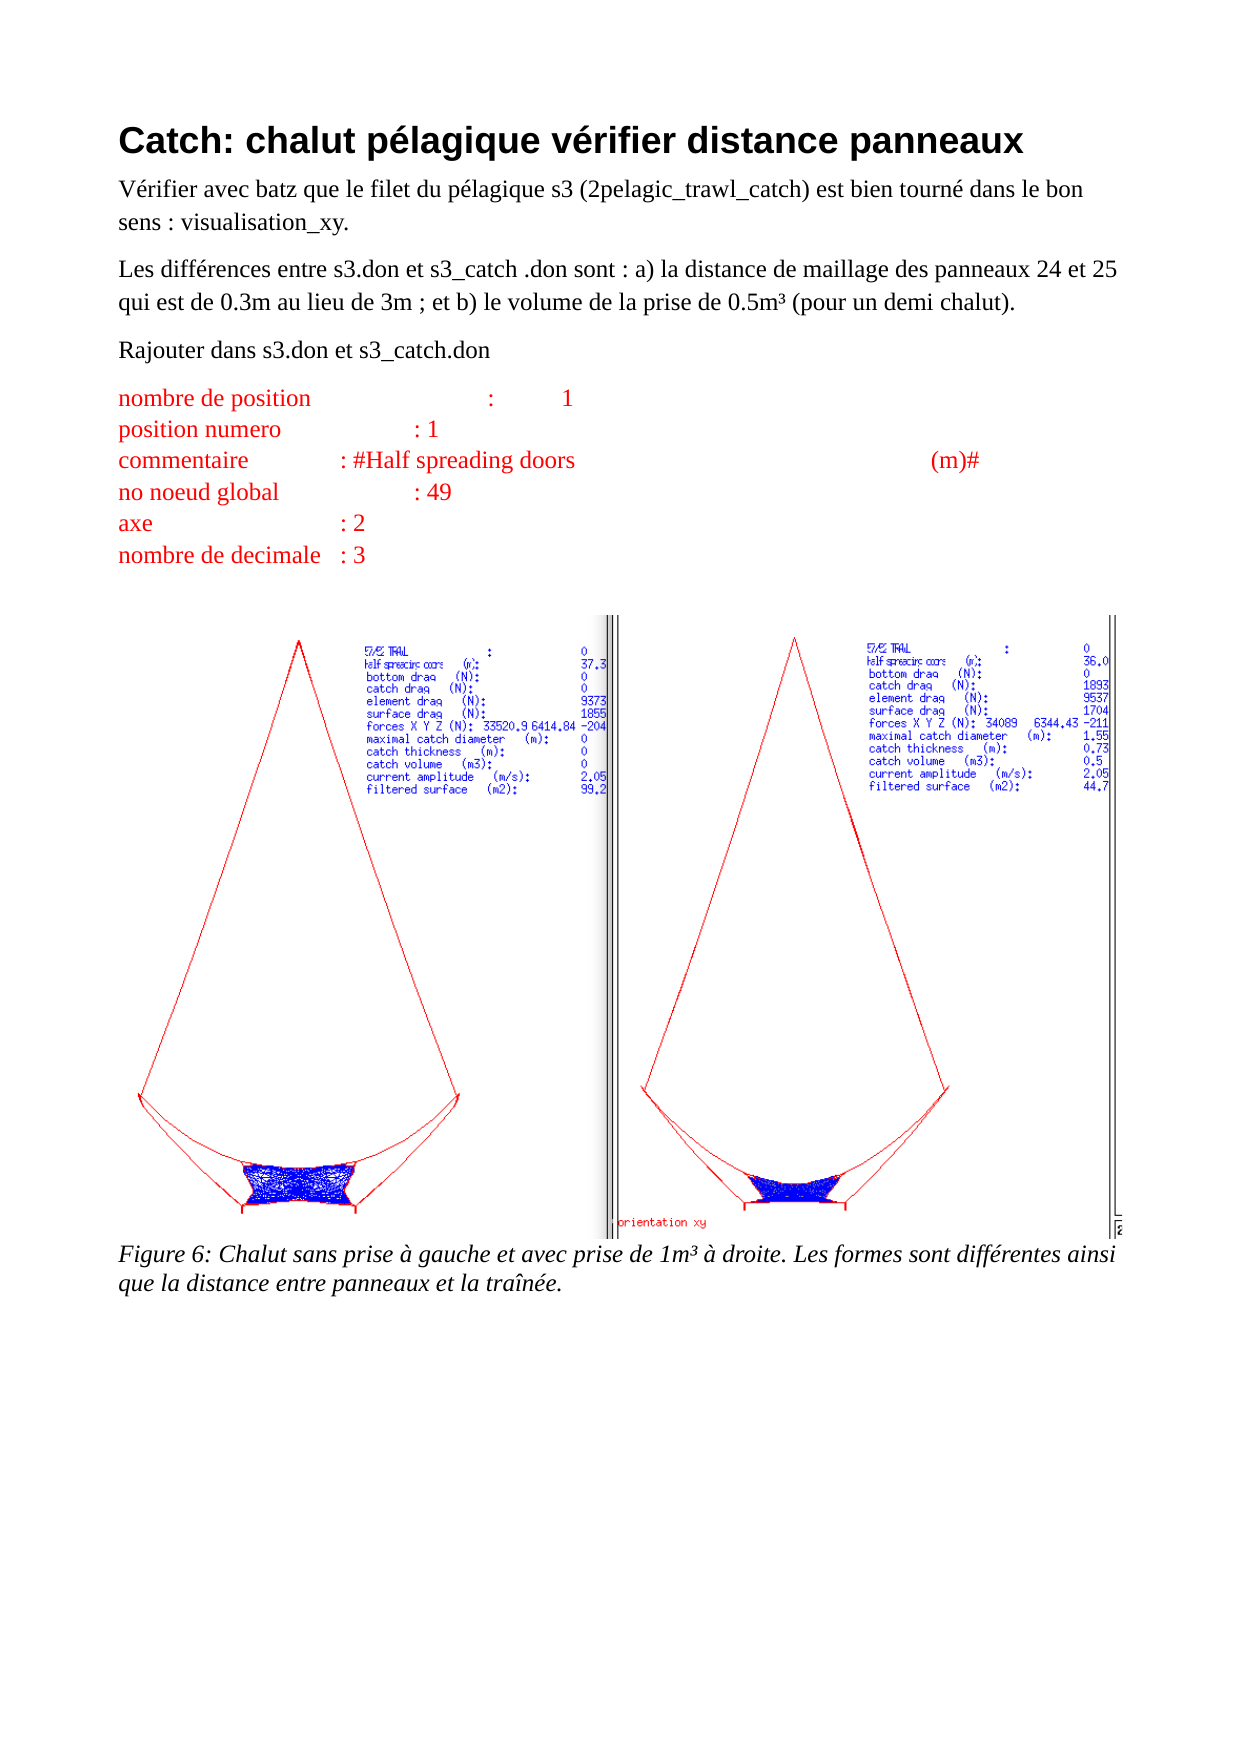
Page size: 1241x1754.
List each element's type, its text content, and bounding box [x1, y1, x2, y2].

text commentaire : #Half spreading doors (m)# [118, 446, 1122, 474]
text Vérifier avec batz que le filet du pélagique s3 (2pelagic_trawl_catch) est bien tourné dans le bon sens : visualisation_xy. [118, 174, 1122, 236]
text axe : 2 [118, 508, 1122, 537]
text nombre de decimale : 3 [118, 540, 1122, 569]
subtitle Catch: chalut pélagique vérifier distance panneaux [118, 118, 1122, 161]
text no noeud global : 49 [118, 477, 1122, 506]
text position numero : 1 [118, 414, 1122, 443]
text nombre de position : 1 [118, 383, 1122, 411]
text Rajouter dans s3.don et s3_catch.don [118, 335, 1122, 364]
picture [118, 615, 1123, 1239]
text Les différences entre s3.don et s3_catch .don sont : a) la distance de maillage des panneaux 24 et 25 qui est de 0.3m au lieu de 3m ; et b) le volume de la prise de 0.5m³ (pour un demi chalut). [118, 254, 1122, 316]
text Figure 6: Chalut sans prise à gauche et avec prise de 1m³ à droite. Les formes sont différentes ainsi que la distance entre panneaux et la traînée. [118, 1239, 1122, 1297]
